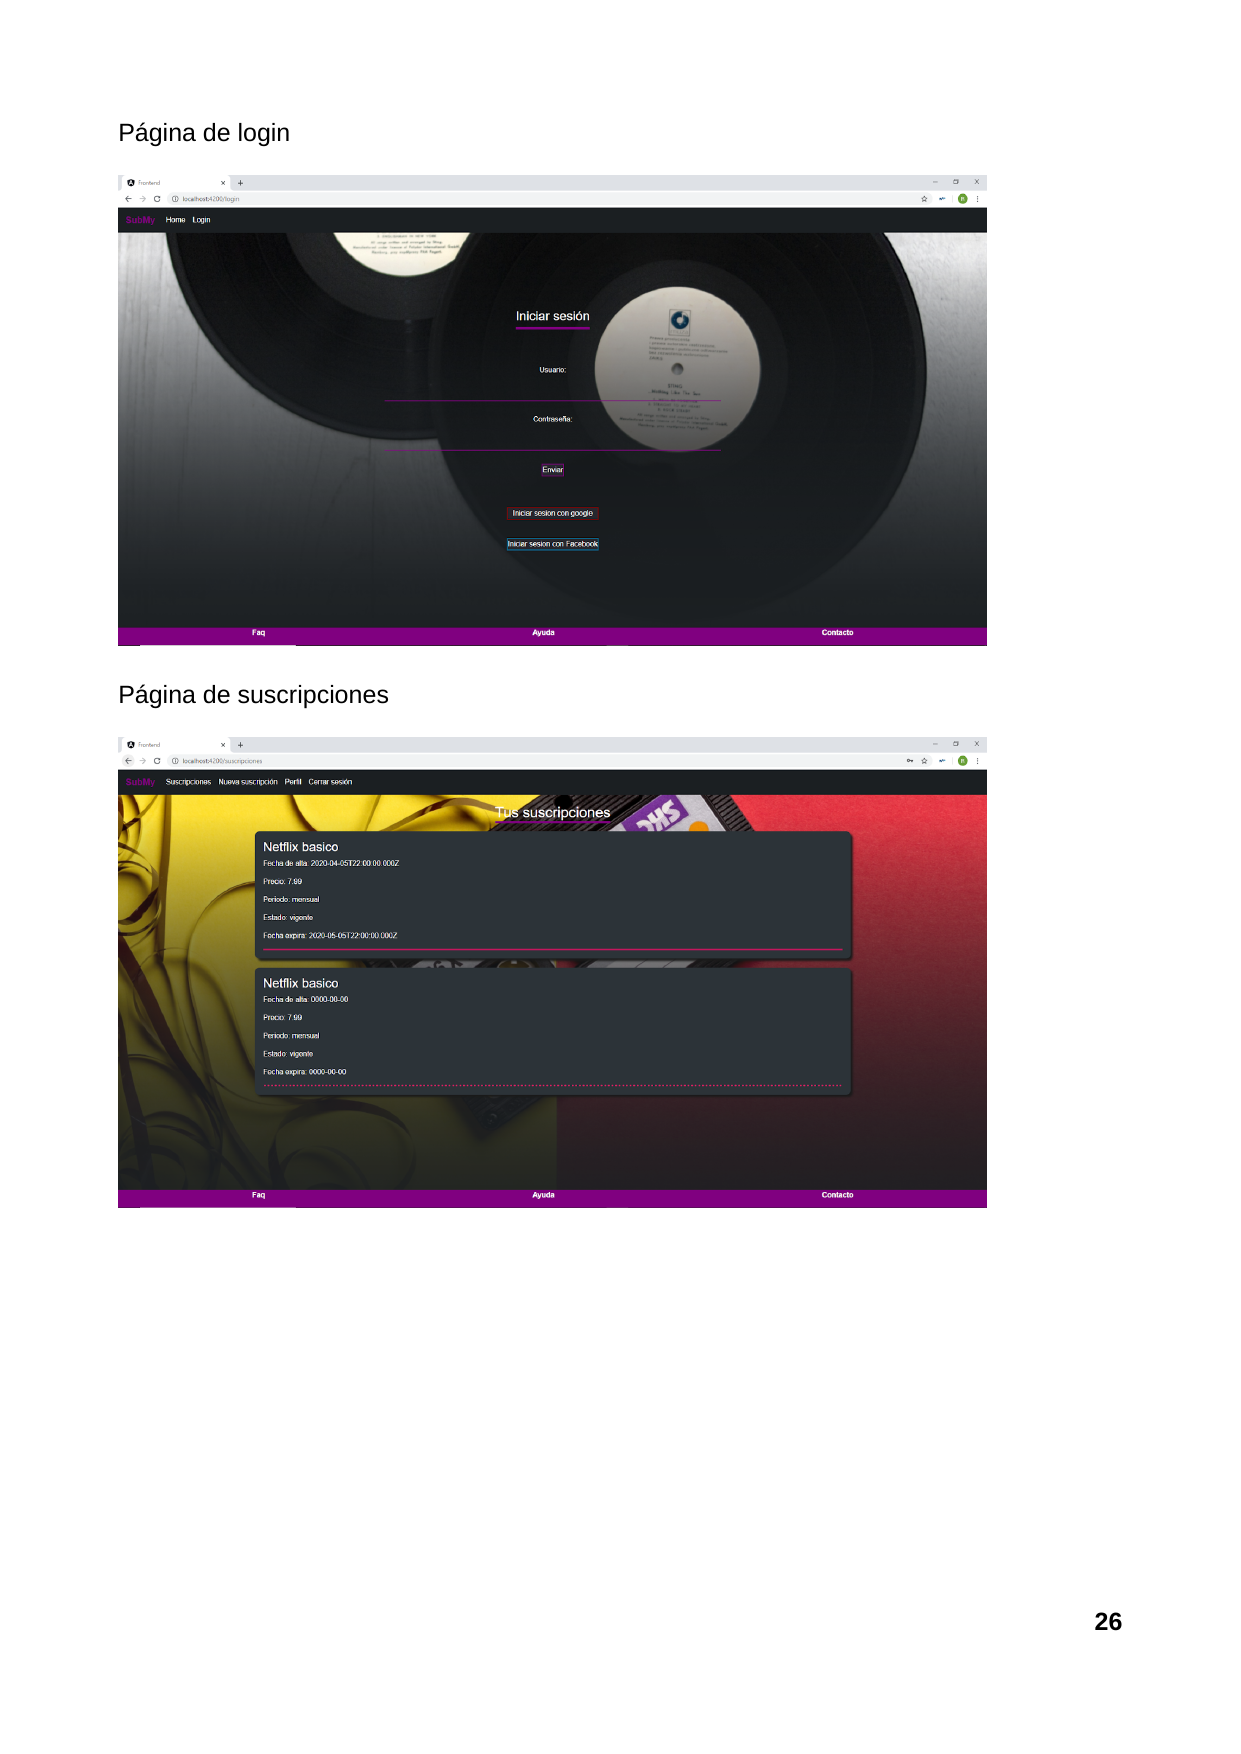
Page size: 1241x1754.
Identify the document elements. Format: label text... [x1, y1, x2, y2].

text Página de login [118, 118, 1122, 147]
picture [118, 175, 987, 646]
text Página de suscripciones [118, 680, 1122, 709]
picture [118, 737, 987, 1208]
